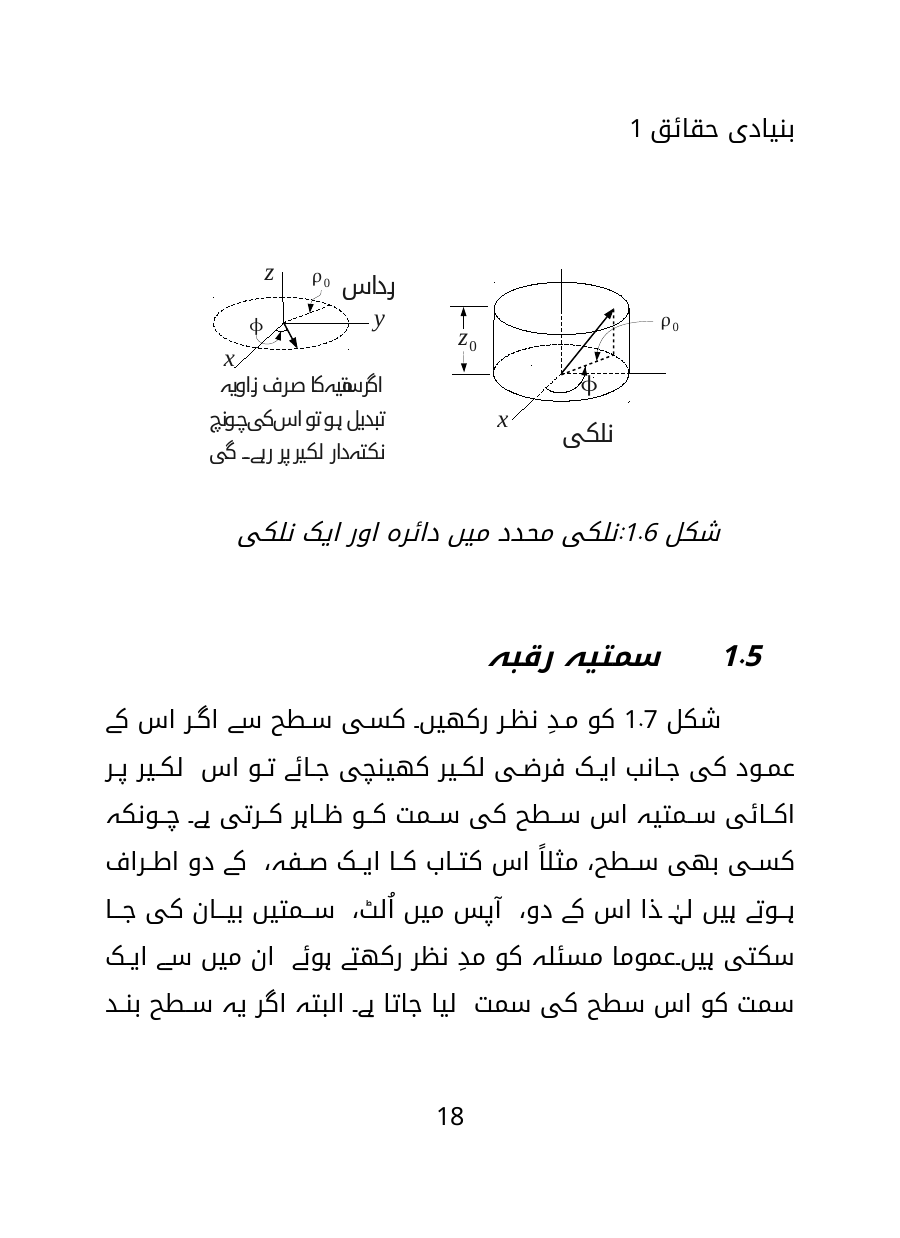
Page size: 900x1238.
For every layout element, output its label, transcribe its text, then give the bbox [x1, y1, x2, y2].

text شکل 1.7 کو مدِ نظر رکھیں۔ کسی سطح سے اگر اس کے عمود کی جانب ایک فرضی لکیر کھینچی جائے تو اس لکیر پر اکائی سمتیہ اس سطح کی سمت کو ظاہر کرتی ہے۔ چونکہ کسی بھی سطح، مثلاً اس کتاب کا ایک صفہ، کے دو اطراف ہوتے ہیں لہٰذا اس کے دو، آپس میں اُلٹ، سمتیں بیان کی جا سکتی ہیں۔عموما مسئلہ کو مدِ نظر رکھتے ہوئے ان میں سے ایک سمت کو اس سطح کی سمت لیا جاتا ہے۔ البتہ اگر یہ سطح بند سطح ہو ، مثلاً گیند کی شکل کا ہو، تب باہر جانب کو ہی اس سطح کی سمت لیا جاتا ہے۔ شکل میں اُوپر کی سطح کا رقبہہے اور اس کی سمت ہے۔ لہٰذا سمتیہ کا طول، ہے اور اس کی سمت ہے یعنی [105, 696, 795, 1028]
subtitle سمتیہ رقبہ [105, 629, 720, 684]
text شکل 1.6:نلکی محدد میں دائرہ اور ایک نلکی [180, 195, 720, 557]
